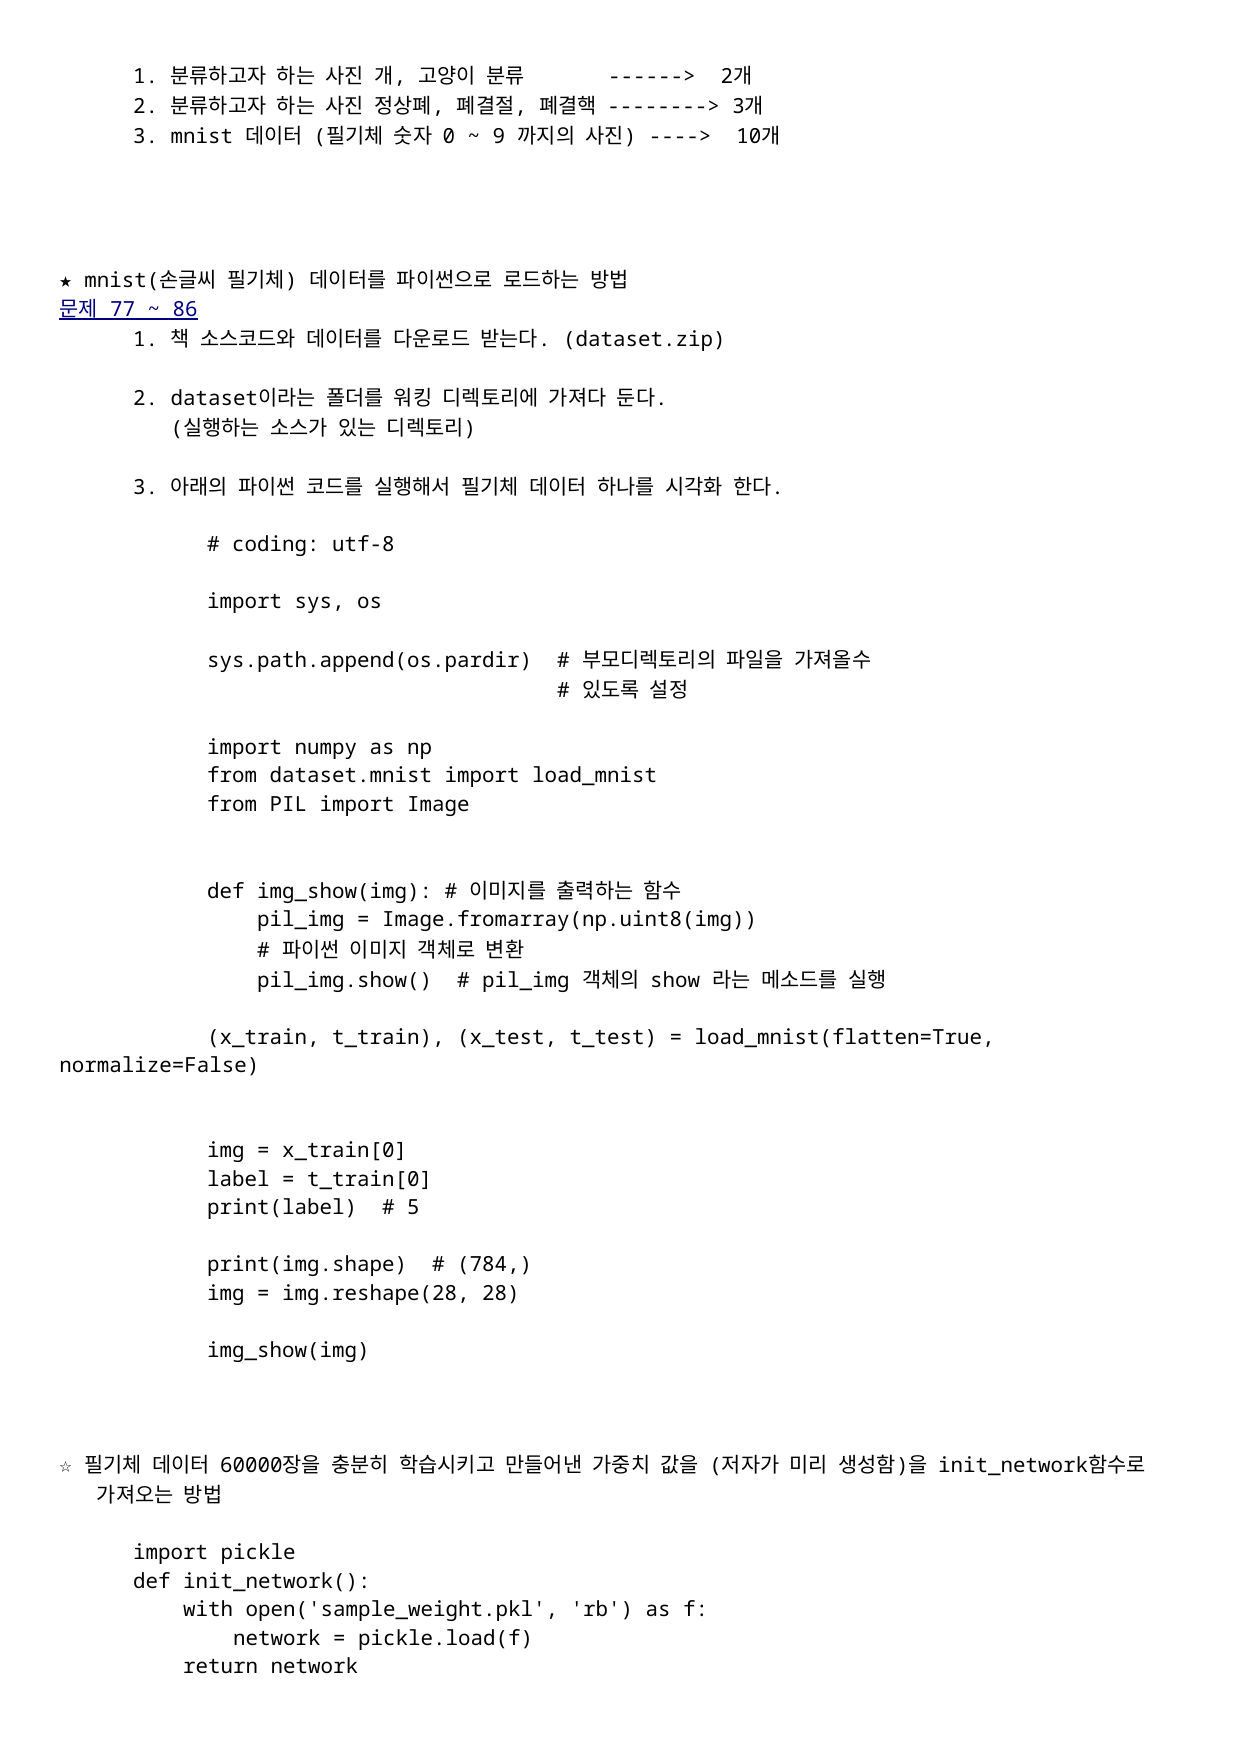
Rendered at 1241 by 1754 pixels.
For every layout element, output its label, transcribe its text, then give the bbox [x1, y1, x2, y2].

text import numpy as np [59, 732, 1181, 760]
text 1. 책 소스코드와 데이터를 다운로드 받는다. (dataset.zip) [59, 322, 1181, 353]
text 문제 77 ~ 86 [59, 294, 1181, 322]
text 2. 분류하고자 하는 사진 정상폐, 폐결절, 폐결핵 --------> 3개 [59, 89, 1181, 120]
text img = x_train[0] [59, 1136, 1181, 1164]
text sys.path.append(os.pardir) # 부모디렉토리의 파일을 가져올수 [59, 643, 1181, 673]
text 가져오는 방법 [59, 1479, 1181, 1509]
text (x_train, t_train), (x_test, t_test) = load_mnist(flatten=True, normalize=False) [59, 1022, 1181, 1079]
text import pickle [59, 1537, 1181, 1566]
text img_show(img) [59, 1335, 1181, 1363]
text def img_show(img): # 이미지를 출력하는 함수 [59, 874, 1181, 904]
text 1. 분류하고자 하는 사진 개, 고양이 분류 ------> 2개 [59, 59, 1181, 89]
text # coding: utf-8 [59, 529, 1181, 557]
text print(img.shape) # (784,) [59, 1249, 1181, 1278]
text pil_img.show() # pil_img 객체의 show 라는 메소드를 실행 [59, 963, 1181, 993]
text print(label) # 5 [59, 1192, 1181, 1221]
text img = img.reshape(28, 28) [59, 1278, 1181, 1306]
text with open('sample_weight.pkl', 'rb') as f: [59, 1594, 1181, 1623]
text ☆ 필기체 데이터 60000장을 충분히 학습시키고 만들어낸 가중치 값을 (저자가 미리 생성함)을 init_network함수로 [59, 1448, 1181, 1479]
text import sys, os [59, 586, 1181, 614]
text (실행하는 소스가 있는 디렉토리) [59, 412, 1181, 442]
text ★ mnist(손글씨 필기체) 데이터를 파이썬으로 로드하는 방법 [59, 264, 1181, 294]
text 3. mnist 데이터 (필기체 숫자 0 ~ 9 까지의 사진) ----> 10개 [59, 120, 1181, 150]
text from dataset.mnist import load_mnist [59, 760, 1181, 789]
text pil_img = Image.fromarray(np.uint8(img)) [59, 904, 1181, 933]
text # 있도록 설정 [59, 673, 1181, 703]
text network = pickle.load(f) [59, 1623, 1181, 1651]
text # 파이썬 이미지 객체로 변환 [59, 933, 1181, 963]
text from PIL import Image [59, 789, 1181, 817]
text 3. 아래의 파이썬 코드를 실행해서 필기체 데이터 하나를 시각화 한다. [59, 470, 1181, 501]
text return network [59, 1651, 1181, 1680]
text def init_network(): [59, 1566, 1181, 1594]
text label = t_train[0] [59, 1164, 1181, 1192]
text 2. dataset이라는 폴더를 워킹 디렉토리에 가져다 둔다. [59, 381, 1181, 412]
